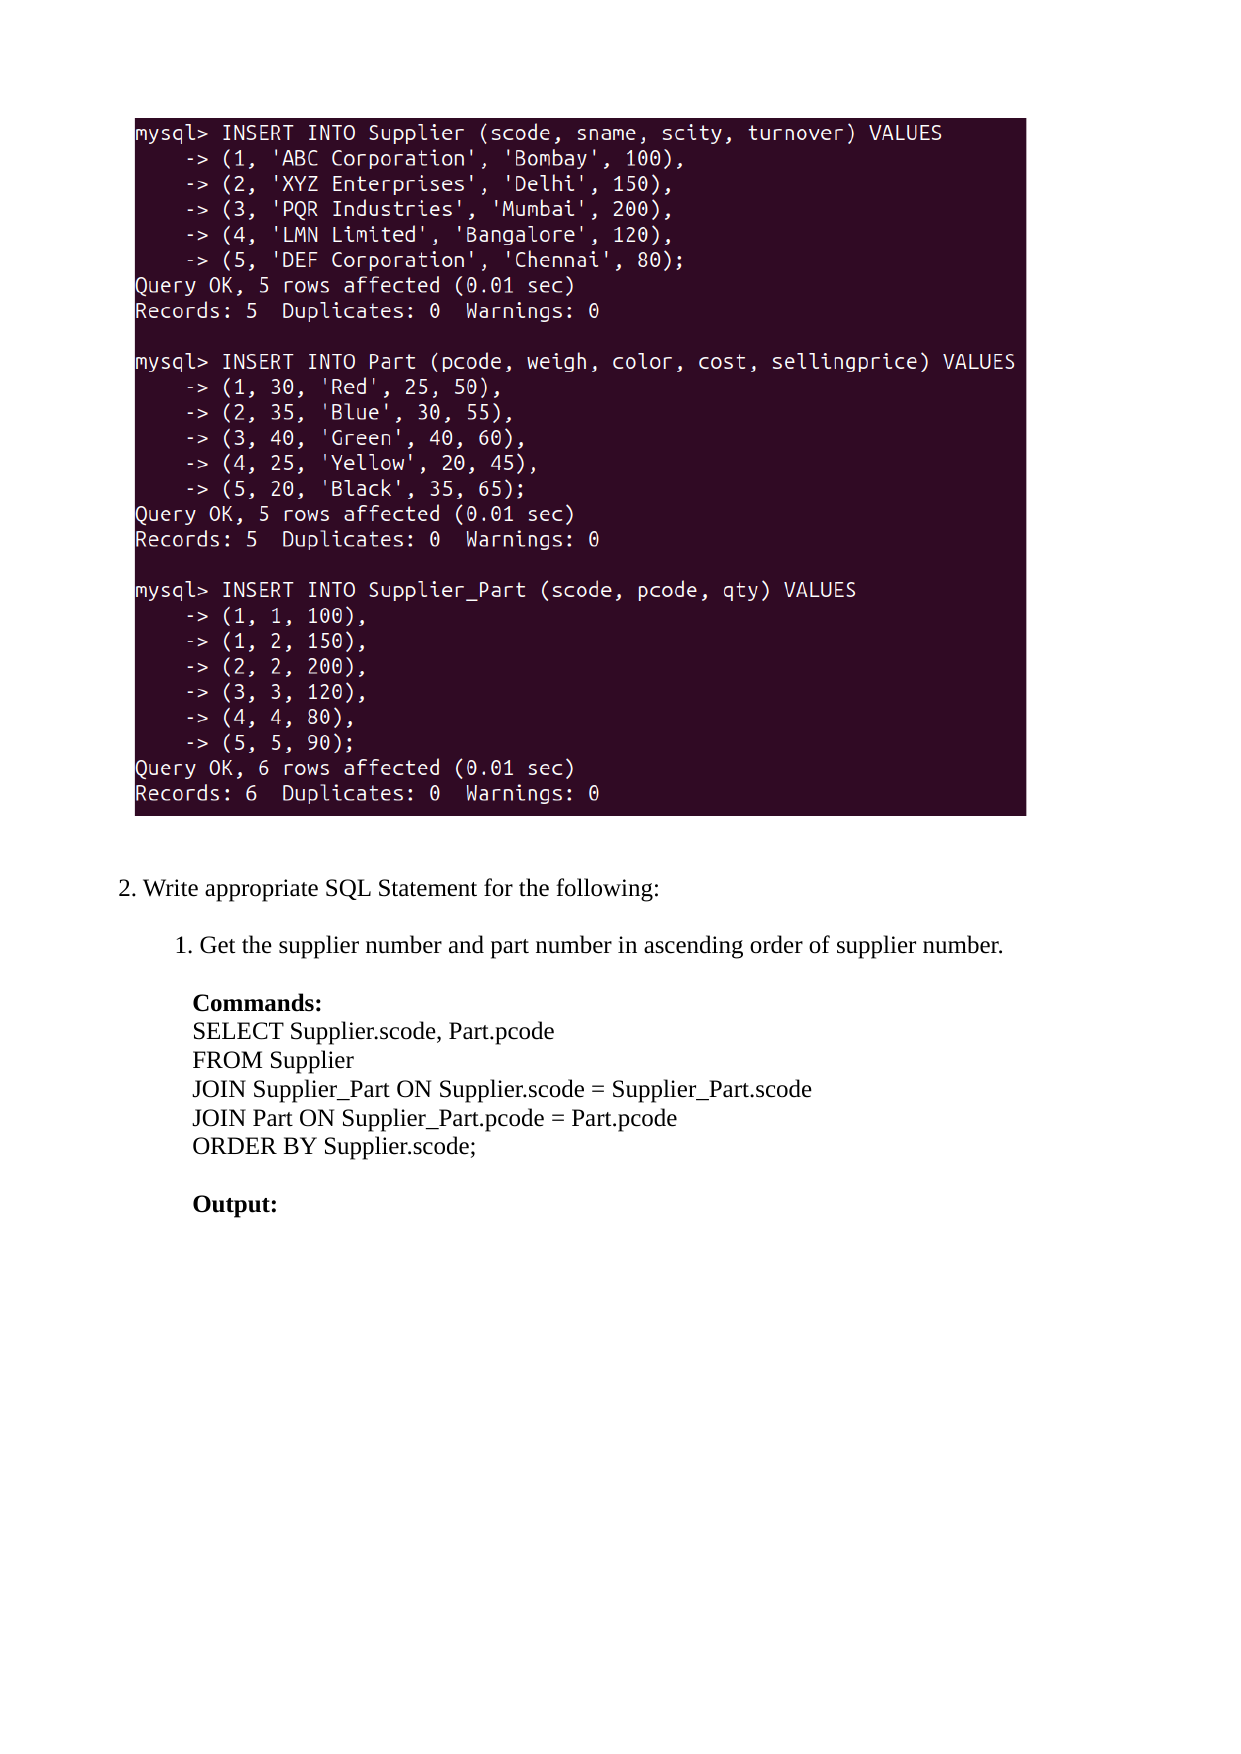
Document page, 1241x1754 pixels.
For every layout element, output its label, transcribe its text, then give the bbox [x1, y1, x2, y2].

text ORDER BY Supplier.scode; [118, 1131, 1122, 1160]
text SELECT Supplier.scode, Part.pcode [118, 1016, 1122, 1045]
picture [134, 118, 1027, 816]
text JOIN Supplier_Part ON Supplier.scode = Supplier_Part.scode [118, 1074, 1122, 1103]
text FROM Supplier [118, 1045, 1122, 1074]
text JOIN Part ON Supplier_Part.pcode = Part.pcode [118, 1103, 1122, 1131]
text 2. Write appropriate SQL Statement for the following: [118, 873, 1122, 901]
text Commands: [118, 988, 1122, 1016]
text Output: [118, 1189, 1122, 1218]
text 1. Get the supplier number and part number in ascending order of supplier number. [174, 930, 1122, 959]
